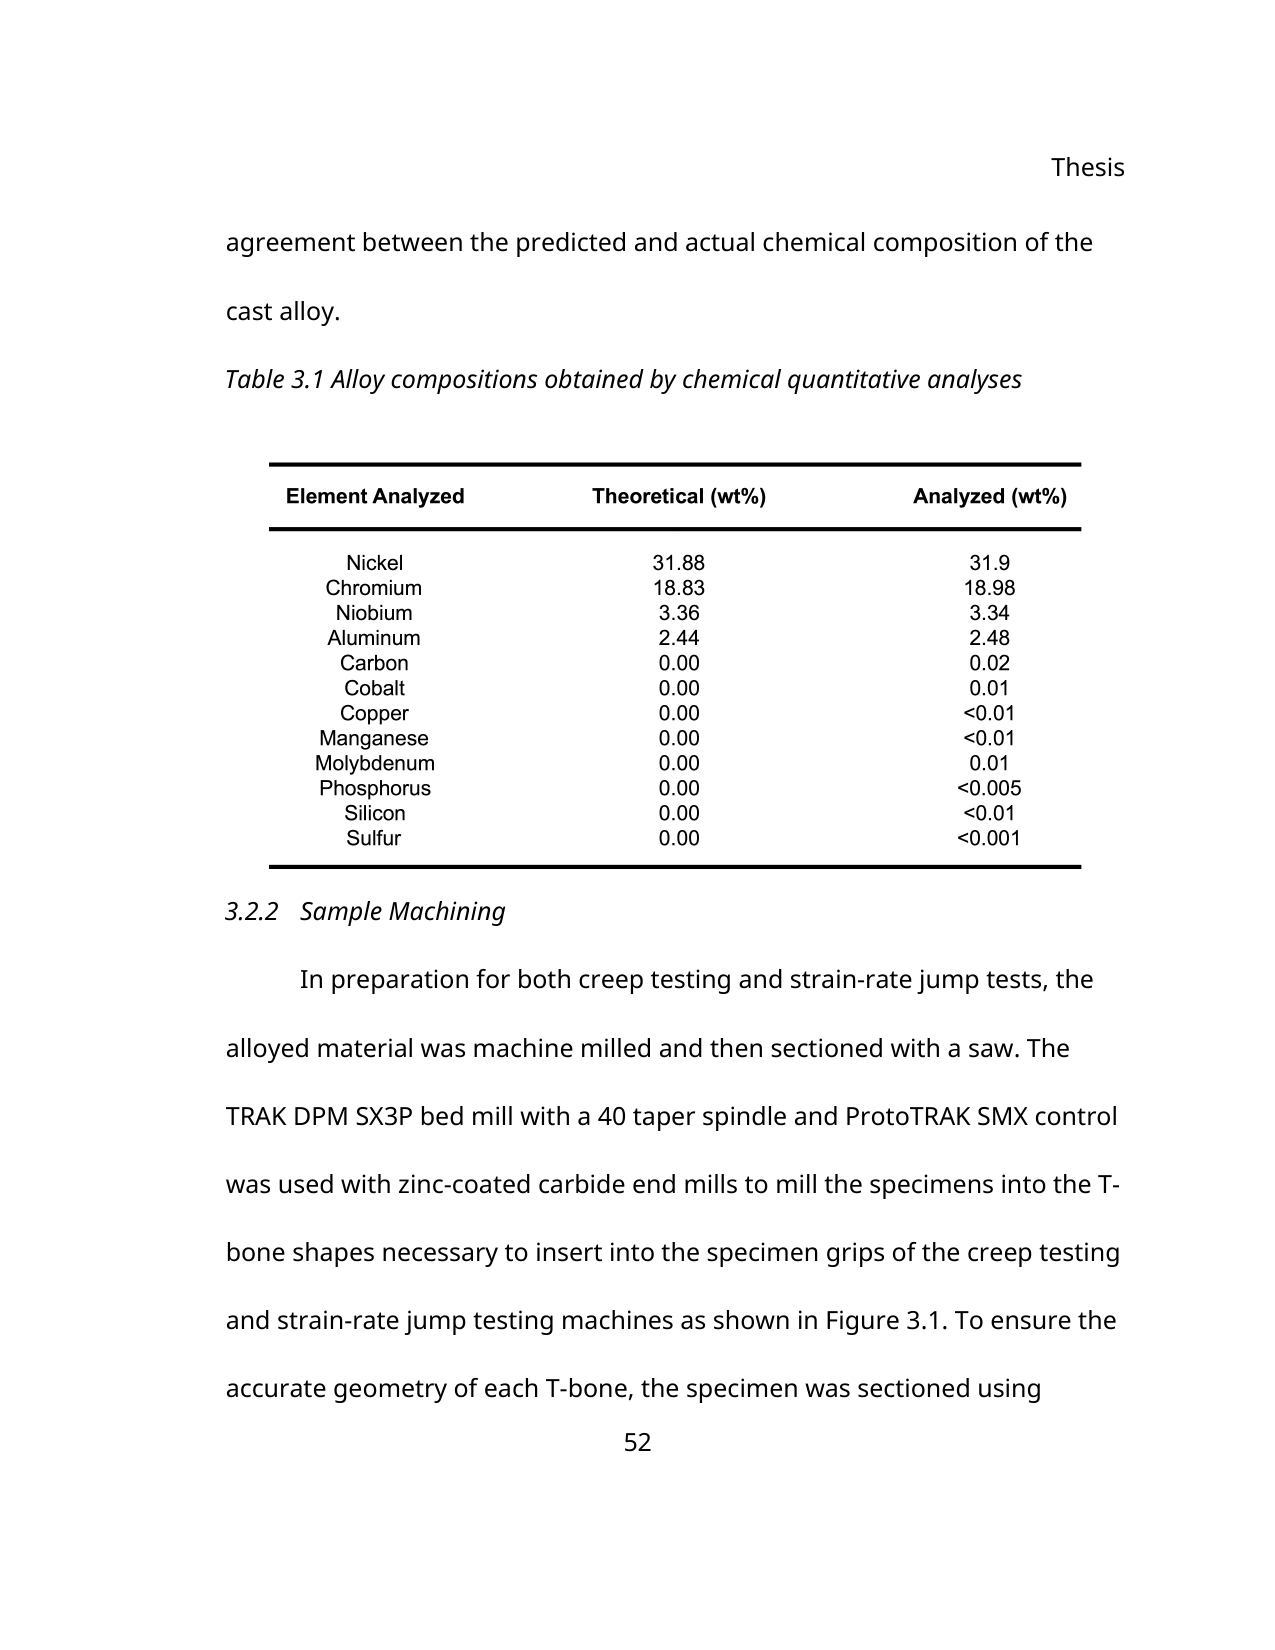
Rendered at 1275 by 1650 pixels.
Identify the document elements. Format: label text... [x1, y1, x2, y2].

text 3.2.2 Sample Machining [224, 894, 1125, 928]
picture [269, 429, 1082, 894]
text agreement between the predicted and actual chemical composition of the cast alloy. [224, 225, 1125, 327]
text In preparation for both creep testing and strain-rate jump tests, the alloyed material was machine milled and then sectioned with a saw. The TRAK DPM SX3P bed mill with a 40 taper spindle and ProtoTRAK SMX control was used with zinc-coated carbide end mills to mill the specimens into the T-bone shapes necessary to insert into the specimen grips of the creep testing and strain-rate jump testing machines as shown in Figure 3.1. To ensure the accurate geometry of each T-bone, the specimen was sectioned using [224, 962, 1125, 1405]
text Table 3.1 Alloy compositions obtained by chemical quantitative analyses [224, 361, 1125, 395]
